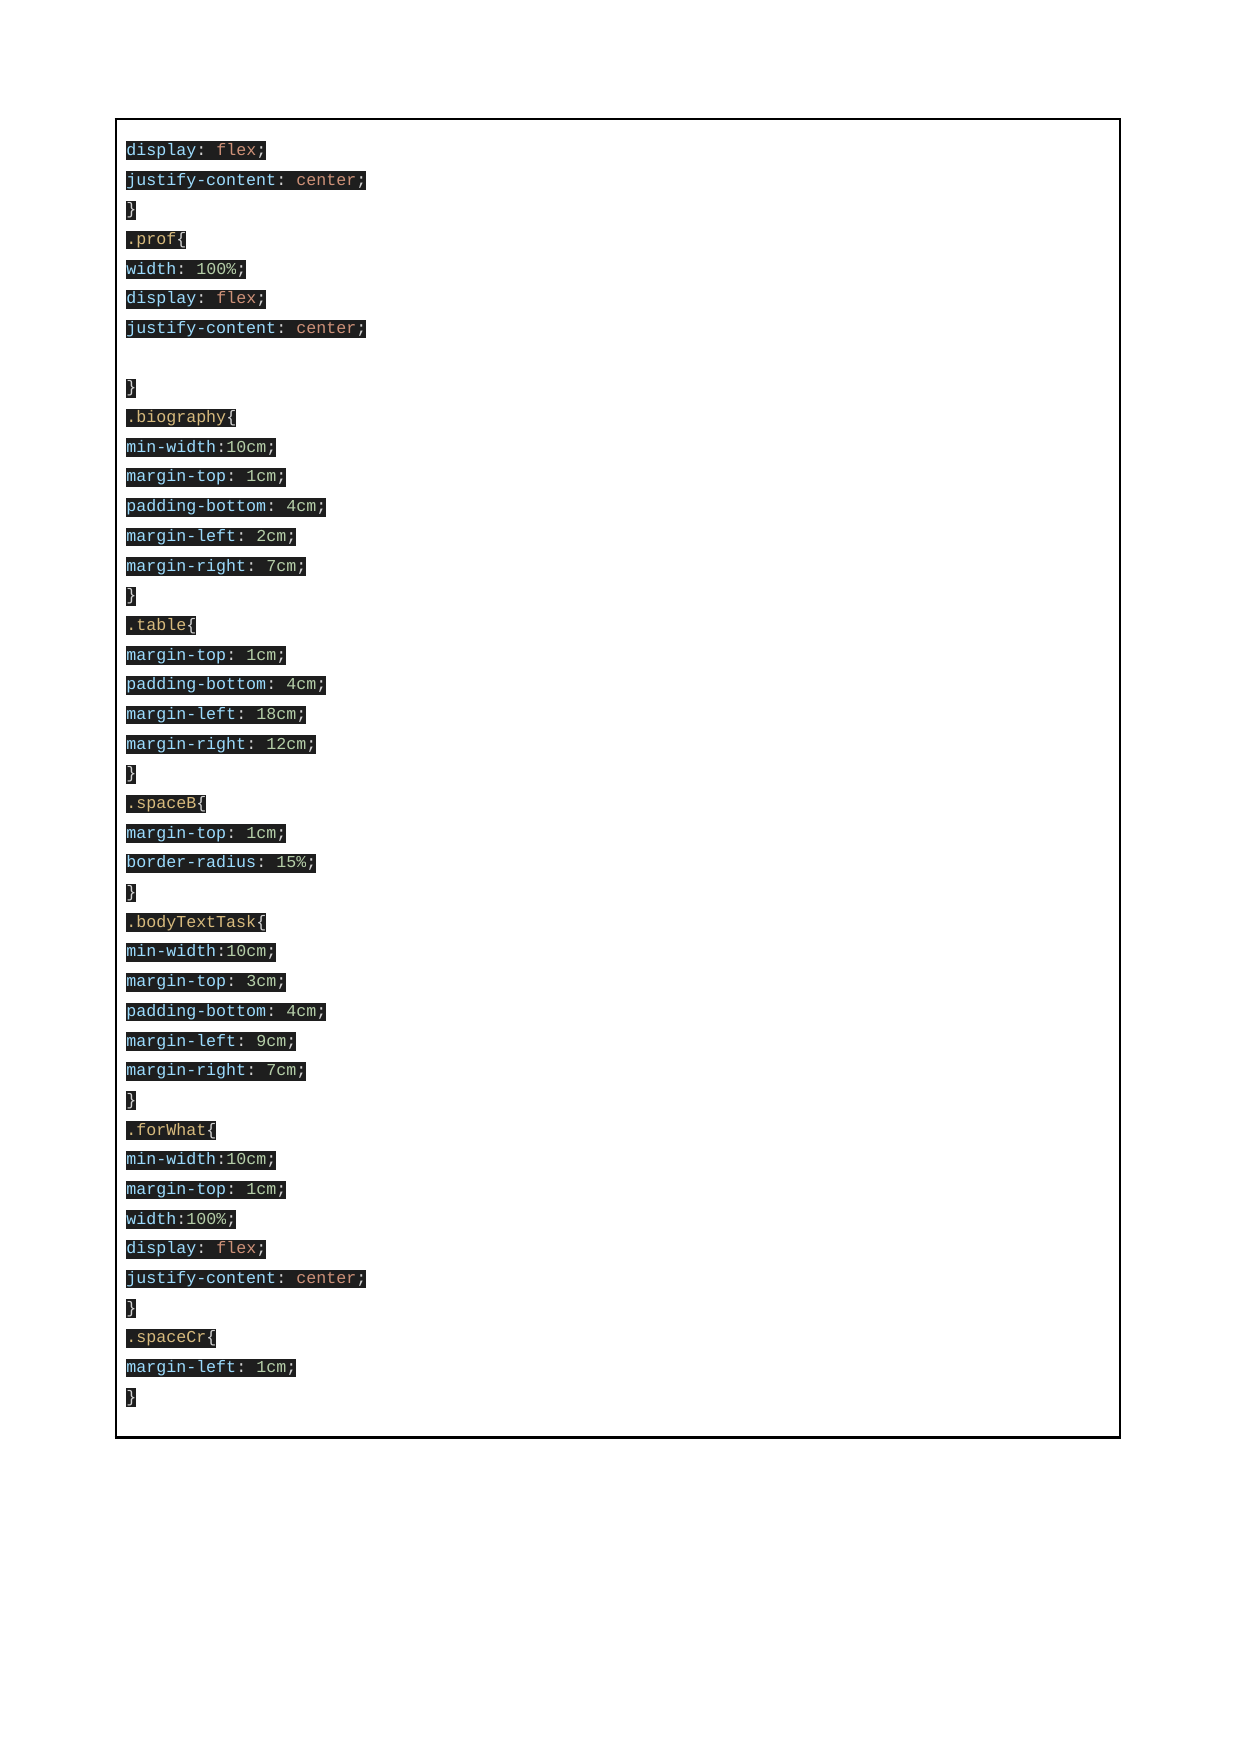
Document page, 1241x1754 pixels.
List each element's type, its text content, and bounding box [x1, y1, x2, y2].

table_cell display: flex; justify-content: center; } .prof{ width: 100%; display: flex; justify-content: center; } .biography{ min-width:10cm; margin-top: 1cm; padding-bottom: 4cm; margin-left: 2cm; margin-right: 7cm; } .table{ margin-top: 1cm; padding-bottom: 4cm; margin-left: 18cm; margin-right: 12cm; } .spaceB{ margin-top: 1cm; border-radius: 15%; } .bodyTextTask{ min-width:10cm; margin-top: 3cm; padding-bottom: 4cm; margin-left: 9cm; margin-right: 7cm; } .forWhat{ min-width:10cm; margin-top: 1cm; width:100%; display: flex; justify-content: center; } .spaceCr{ margin-left: 1cm; } [117, 120, 1119, 1436]
